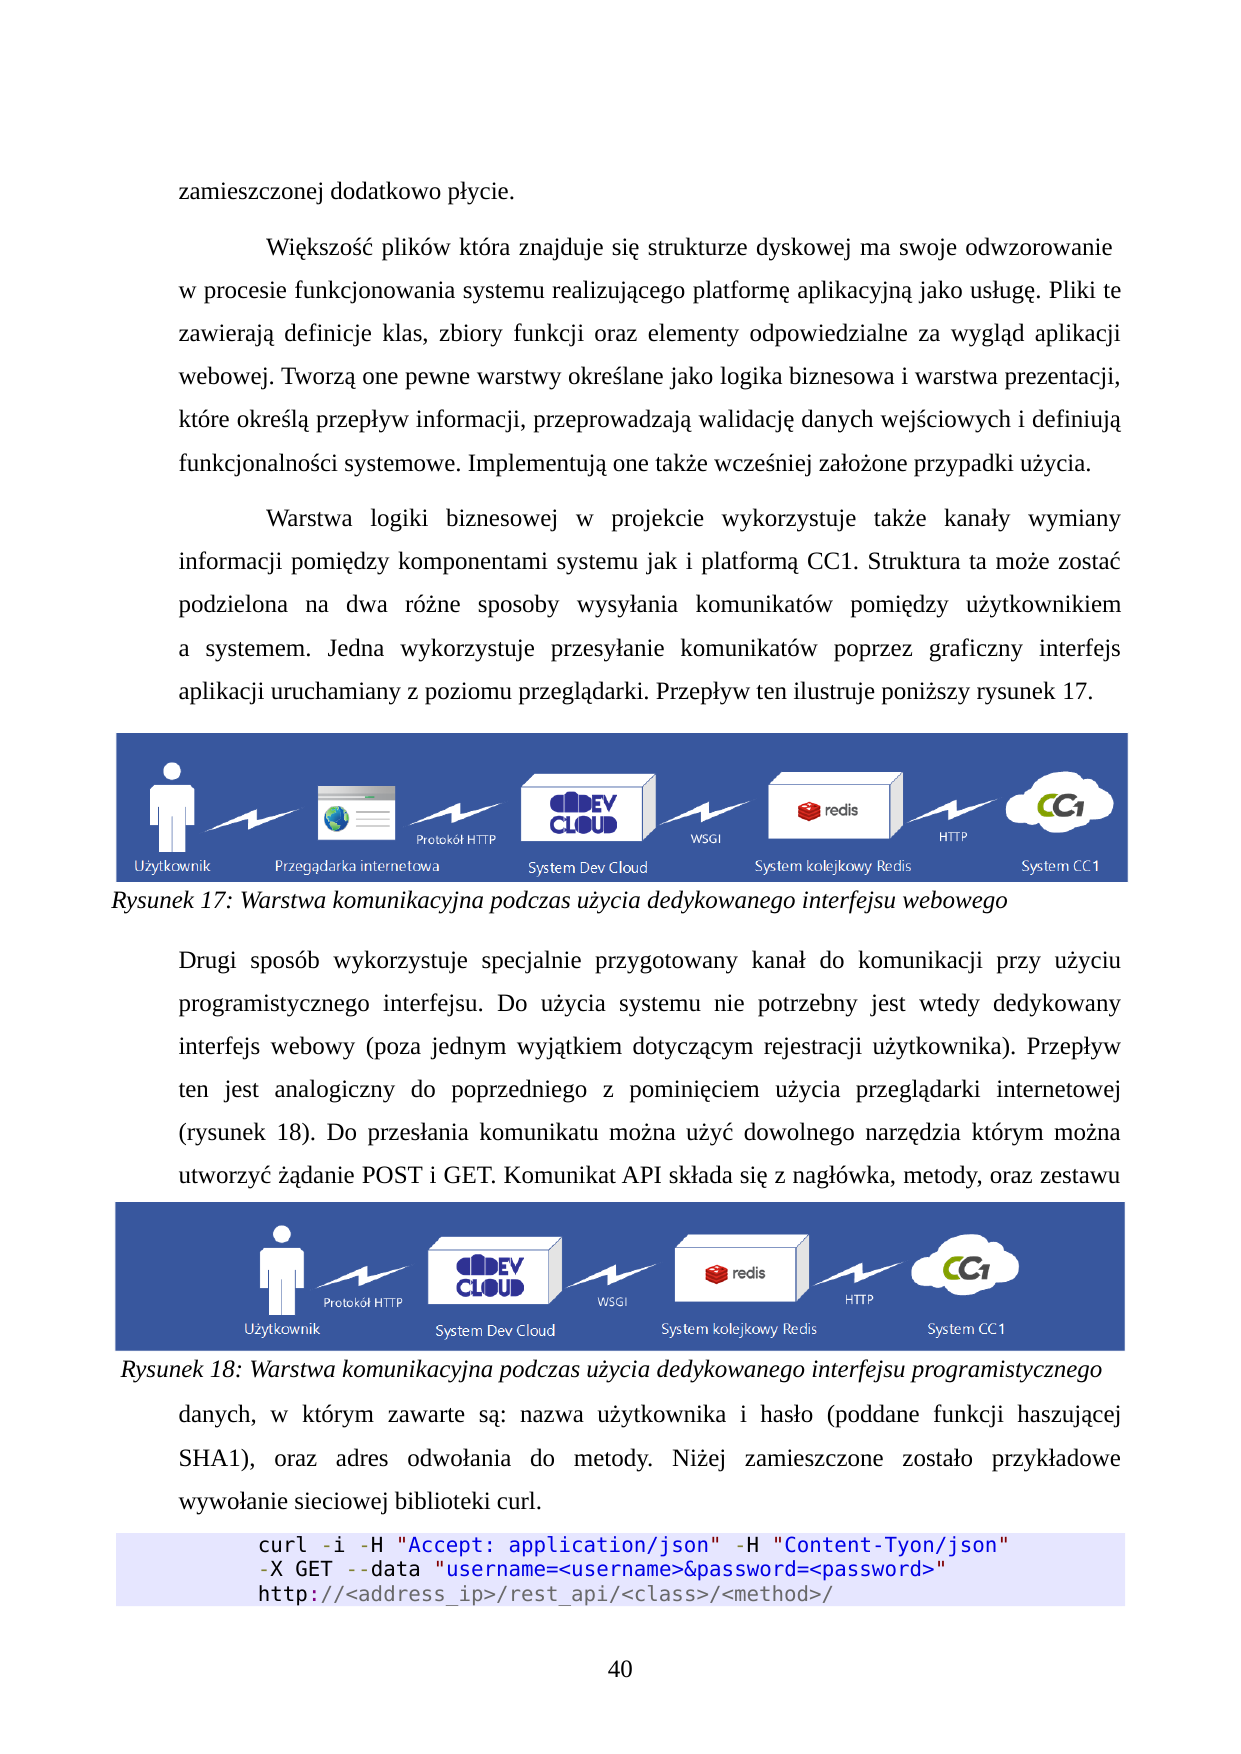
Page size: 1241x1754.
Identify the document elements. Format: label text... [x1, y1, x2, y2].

text Rysunek 18: Warstwa komunikacyjna podczas użycia dedykowanego interfejsu programistycznego [120, 1213, 1139, 1383]
text danych, w którym zawarte są: nazwa użytkownika i hasło (poddane funkcji haszującej SHA1), oraz adres odwołania do metody. Niżej zamieszczone zostało przykładowe wywołanie sieciowej biblioteki curl. [120, 1383, 1139, 1514]
text zamieszczonej dodatkowo płycie. [178, 176, 1122, 205]
picture [111, 731, 1130, 886]
picture [110, 1200, 1129, 1355]
text Rysunek 17: Warstwa komunikacyjna podczas użycia dedykowanego interfejsu webowego [111, 886, 1129, 914]
text Warstwa logiki biznesowej w projekcie wykorzystuje także kanały wymiany informacji pomiędzy komponentami systemu jak i platformą CC1. Struktura ta może zostać podzielona na dwa różne sposoby wysyłania komunikatów pomiędzy użytkownikiem a systemem. Jedna wykorzystuje przesyłanie komunikatów poprzez graficzny interfejs aplikacji uruchamiany z poziomu przeglądarki. Przepływ ten ilustruje poniższy rysunek 17. [178, 503, 1122, 704]
text Większość plików która znajduje się strukturze dyskowej ma swoje odwzorowanie w procesie funkcjonowania systemu realizującego platformę aplikacyjną jako usługę. Pliki te zawierają definicje klas, zbiory funkcji oraz elementy odpowiedzialne za wygląd aplikacji webowej. Tworzą one pewne warstwy określane jako logika biznesowa i warstwa prezentacji, które określą przepływ informacji, przeprowadzają walidację danych wejściowych i definiują funkcjonalności systemowe. Implementują one także wcześniej założone przypadki użycia. [178, 232, 1122, 476]
text Drugi sposób wykorzystuje specjalnie przygotowany kanał do komunikacji przy użyciu programistycznego interfejsu. Do użycia systemu nie potrzebny jest wtedy dedykowany interfejs webowy (poza jednym wyjątkiem dotyczącym rejestracji użytkownika). Przepływ ten jest analogiczny do poprzedniego z pominięciem użycia przeglądarki internetowej (rysunek 18). Do przesłania komunikatu można użyć dowolnego narzędzia którym można utworzyć żądanie POST i GET. Komunikat API składa się z nagłówka, metody, oraz zestawu [111, 914, 1129, 1200]
